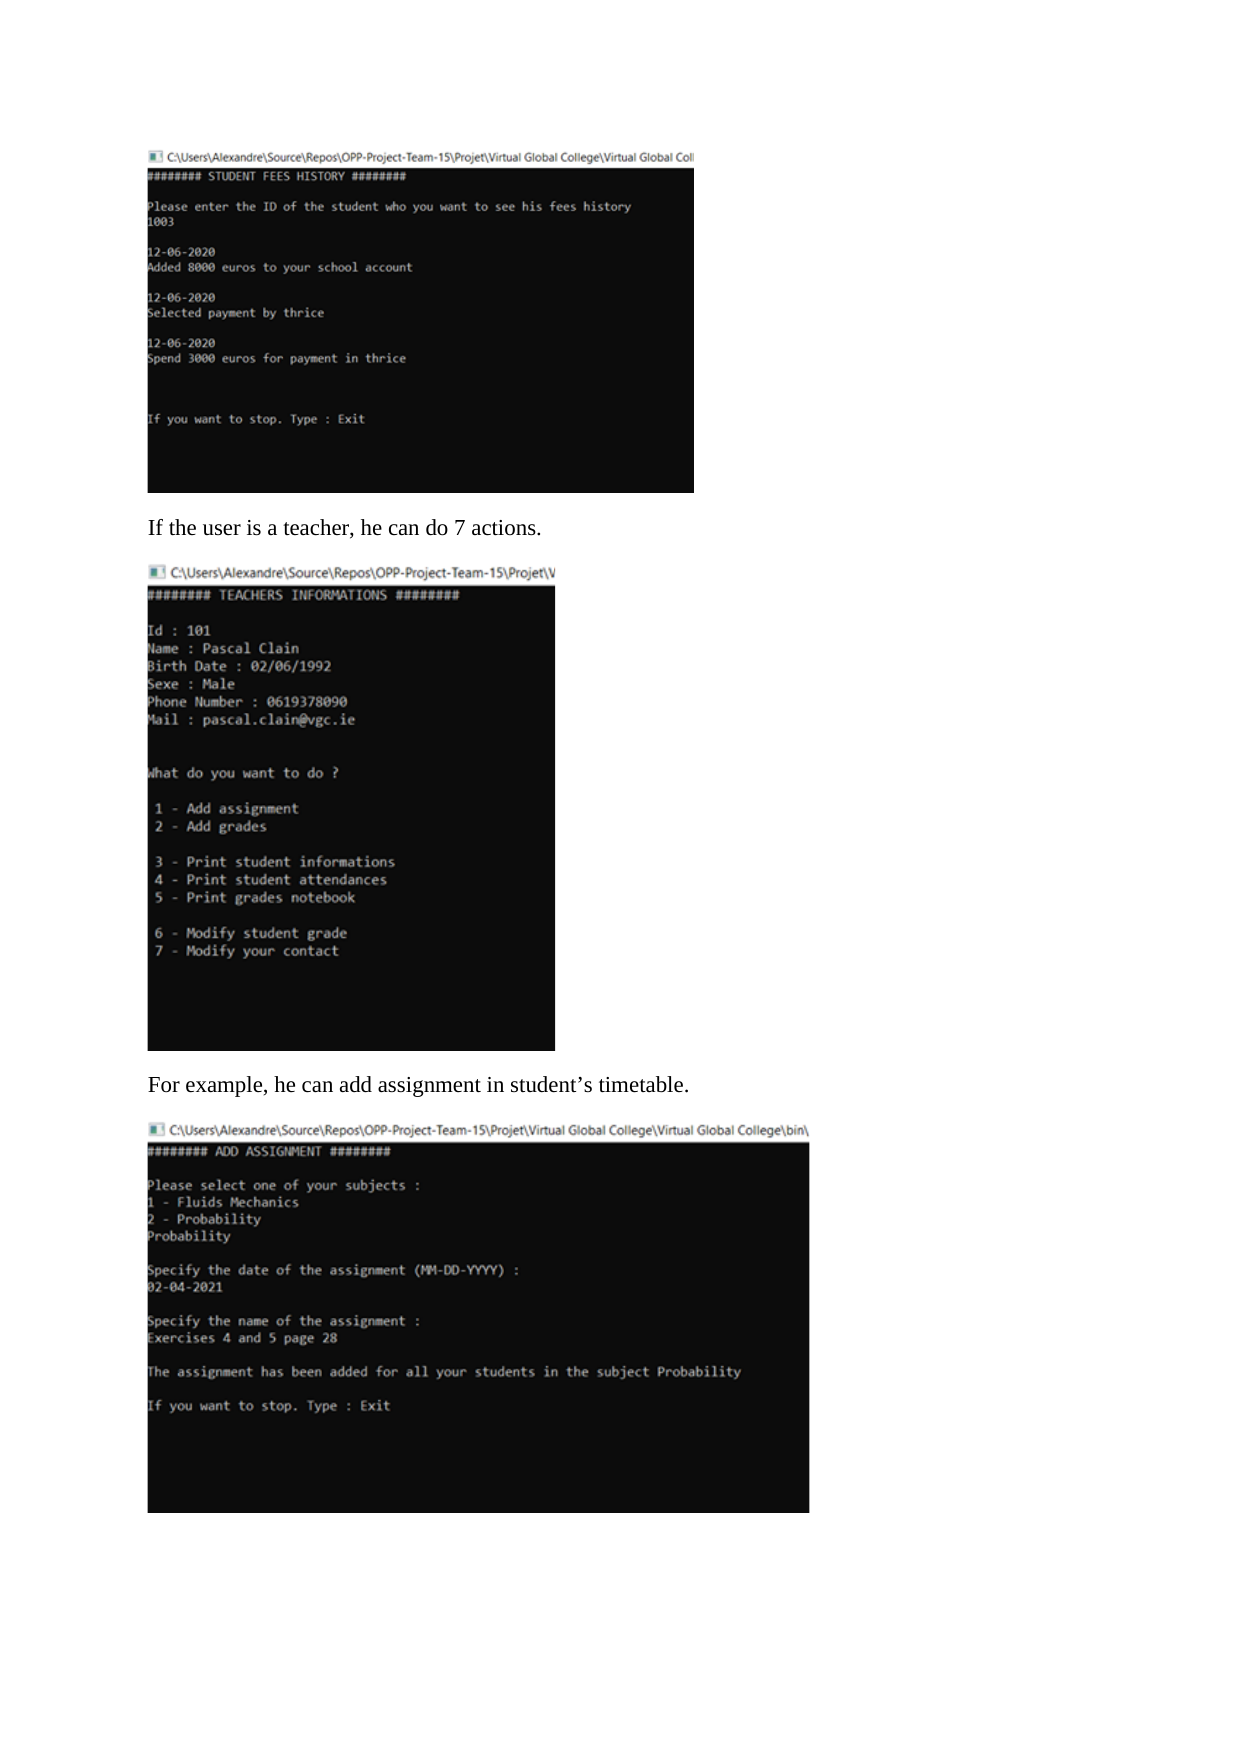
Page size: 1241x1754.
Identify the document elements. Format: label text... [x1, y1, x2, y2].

text If the user is a teacher, he can do 7 actions. [148, 514, 1093, 540]
text For example, he can add assignment in student’s timetable. [148, 1071, 1093, 1097]
